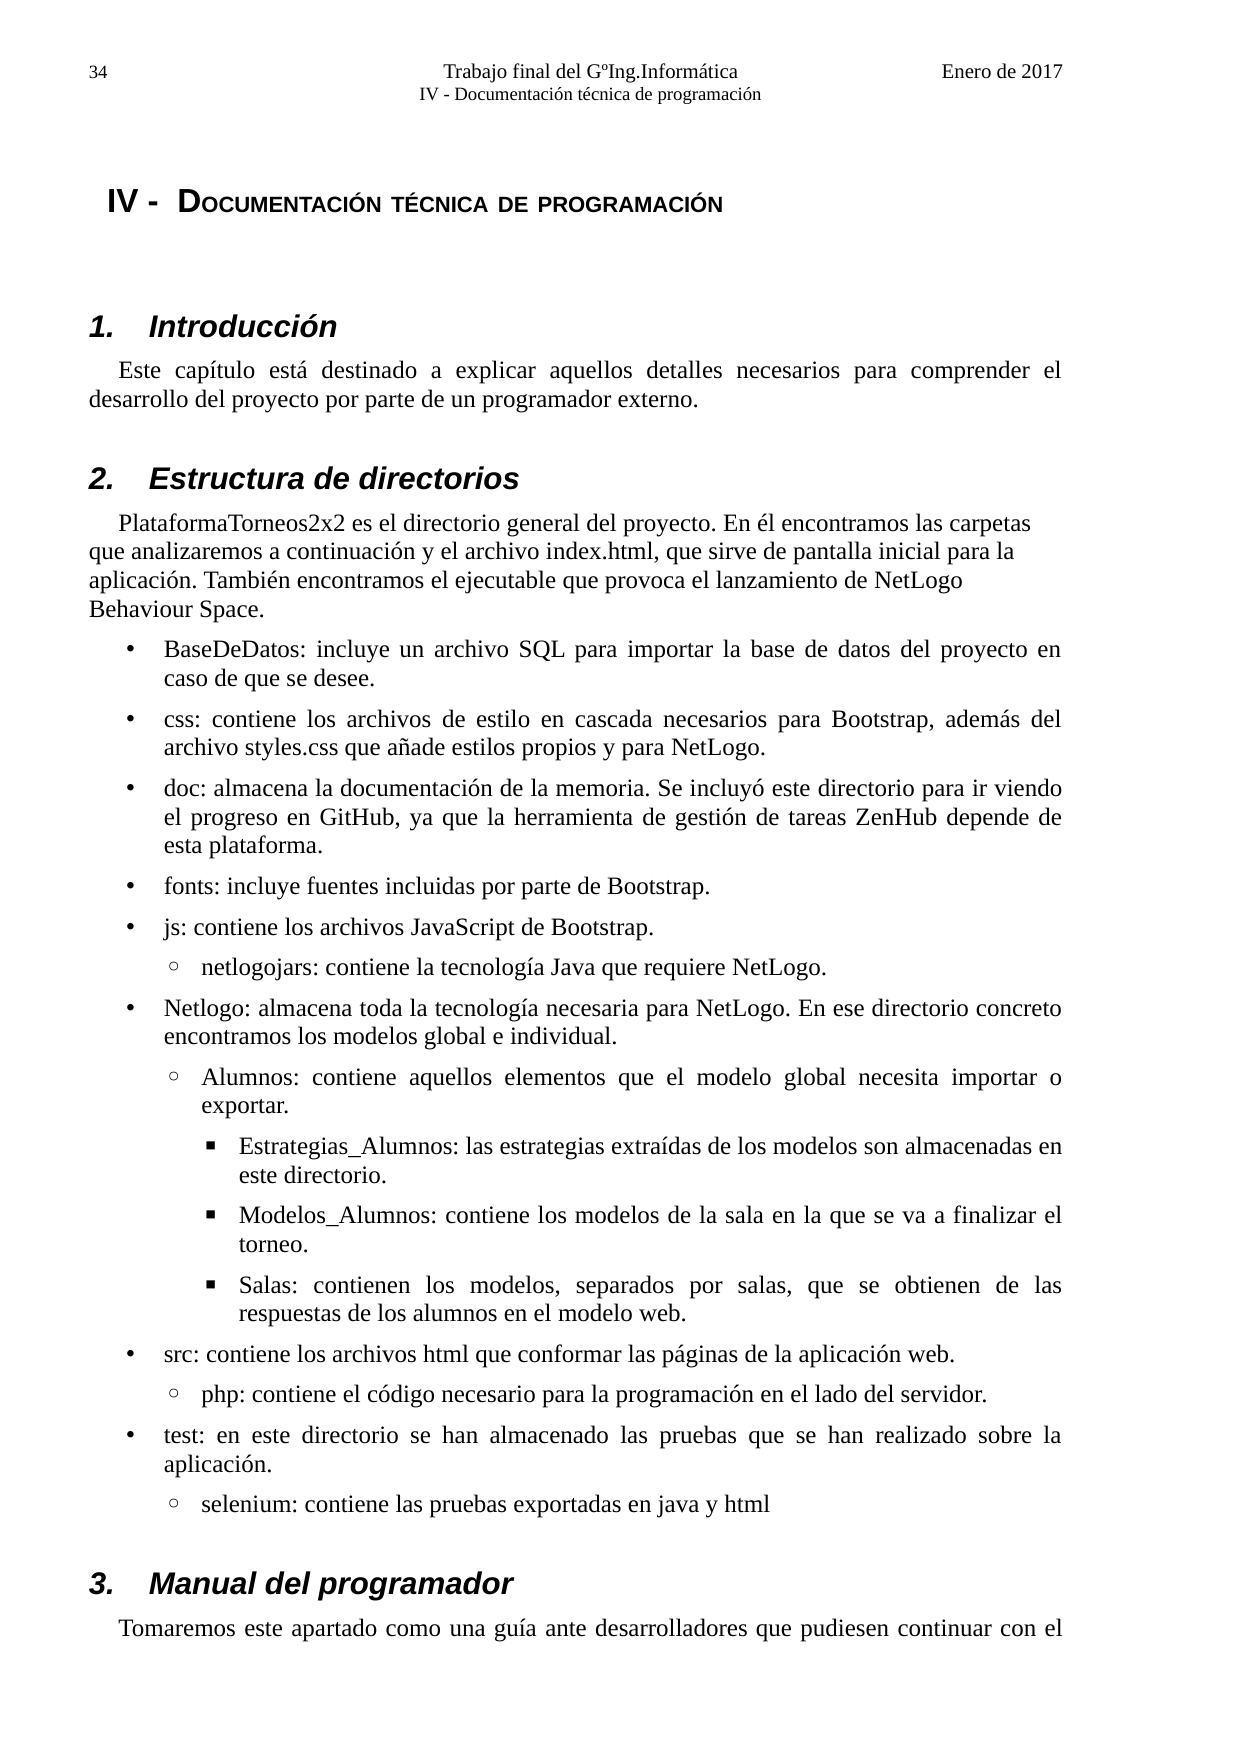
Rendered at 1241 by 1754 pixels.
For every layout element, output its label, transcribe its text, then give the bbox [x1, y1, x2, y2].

list Alumnos: contiene aquellos elementos que el modelo global necesita importar o exportar. [163, 1062, 1063, 1119]
list css: contiene los archivos de estilo en cascada necesarios para Bootstrap, además del archivo styles.css que añade estilos propios y para NetLogo. [126, 704, 1063, 761]
list BaseDeDatos: incluye un archivo SQL para importar la base de datos del proyecto en caso de que se desee. [126, 634, 1063, 692]
list js: contiene los archivos JavaScript de Bootstrap. [126, 912, 1063, 940]
list php: contiene el código necesario para la programación en el lado del servidor. [163, 1379, 1063, 1408]
list Modelos_Alumnos: contiene los modelos de la sala en la que se va a finalizar el torneo. [201, 1200, 1063, 1258]
subtitle Manual del programador [88, 1565, 1063, 1601]
list fonts: incluye fuentes incluidas por parte de Bootstrap. [126, 871, 1063, 900]
list Salas: contienen los modelos, separados por salas, que se obtienen de las respuestas de los alumnos en el modelo web. [201, 1270, 1063, 1327]
list doc: almacena la documentación de la memoria. Se incluyó este directorio para ir viendo el progreso en GitHub, ya que la herramienta de gestión de tareas ZenHub depende de esta plataforma. [126, 773, 1063, 859]
subtitle Documentación técnica de programación [133, 181, 1063, 220]
list Estrategias_Alumnos: las estrategias extraídas de los modelos son almacenadas en este directorio. [201, 1131, 1063, 1189]
list Netlogo: almacena toda la tecnología necesaria para NetLogo. En ese directorio concreto encontramos los modelos global e individual. [126, 993, 1063, 1050]
text Tomaremos este apartado como una guía ante desarrolladores que pudiesen continuar con el [88, 1613, 1063, 1642]
text PlataformaTorneos2x2 es el directorio general del proyecto. En él encontramos las carpetas que analizaremos a continuación y el archivo index.html, que sirve de pantalla inicial para la aplicación. También encontramos el ejecutable que provoca el lanzamiento de NetLogo Behaviour Space. [88, 508, 1063, 623]
text Este capítulo está destinado a explicar aquellos detalles necesarios para comprender el desarrollo del proyecto por parte de un programador externo. [88, 355, 1063, 413]
subtitle Estructura de directorios [88, 460, 1063, 496]
list netlogojars: contiene la tecnología Java que requiere NetLogo. [163, 952, 1063, 981]
subtitle Introducción [88, 308, 1063, 343]
list test: en este directorio se han almacenado las pruebas que se han realizado sobre la aplicación. [126, 1420, 1063, 1477]
list src: contiene los archivos html que conformar las páginas de la aplicación web. [126, 1339, 1063, 1368]
list selenium: contiene las pruebas exportadas en java y html [163, 1489, 1063, 1518]
